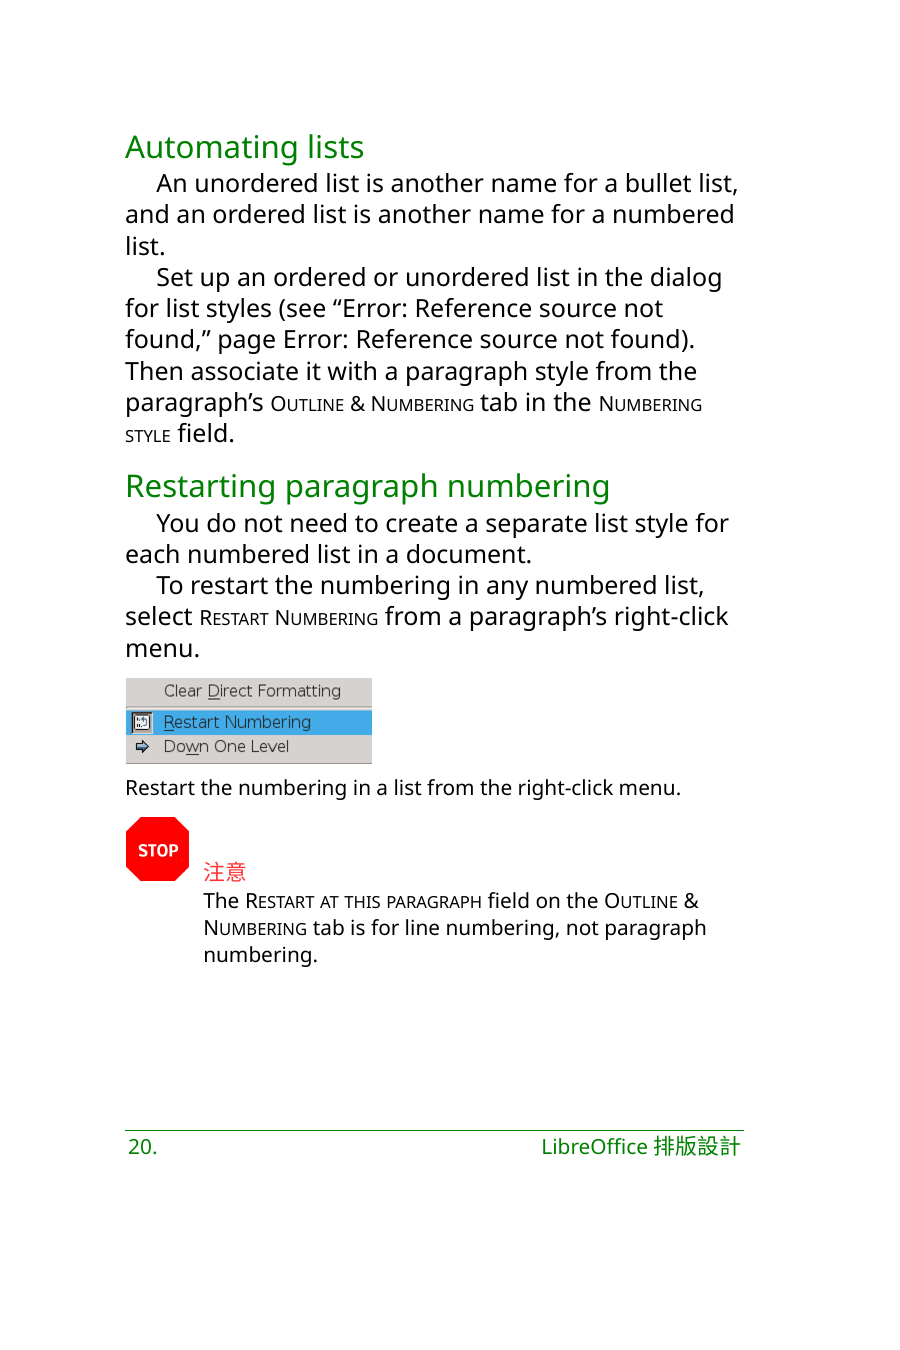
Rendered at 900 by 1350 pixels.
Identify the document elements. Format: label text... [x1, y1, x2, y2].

table_cell Restart the numbering in a list from the right-click menu. [125, 766, 744, 801]
list 注意 [125, 817, 744, 886]
text The Restart at this paragraph field on the Outline & Numbering tab is for line numbering, not paragraph numbering. [203, 886, 744, 968]
subtitle Restarting paragraph numbering [125, 464, 744, 507]
picture [126, 817, 189, 881]
text Set up an ordered or unordered list in the dialog for list styles (see “Error: Reference source not found,” page Error: Reference source not found). Then associate it with a paragraph style from the paragraph’s Outline & Numbering tab in the Numbering style field. [125, 261, 744, 449]
text To restart the numbering in any numbered list, select Restart Numbering from a paragraph’s right-click menu. [125, 569, 744, 663]
picture [125, 678, 372, 764]
text You do not need to create a separate list style for each numbered list in a document. [125, 507, 744, 569]
text An unordered list is another name for a bullet list, and an ordered list is another name for a numbered list. [125, 168, 744, 261]
table_header [125, 679, 744, 766]
subtitle Automating lists [125, 125, 744, 168]
